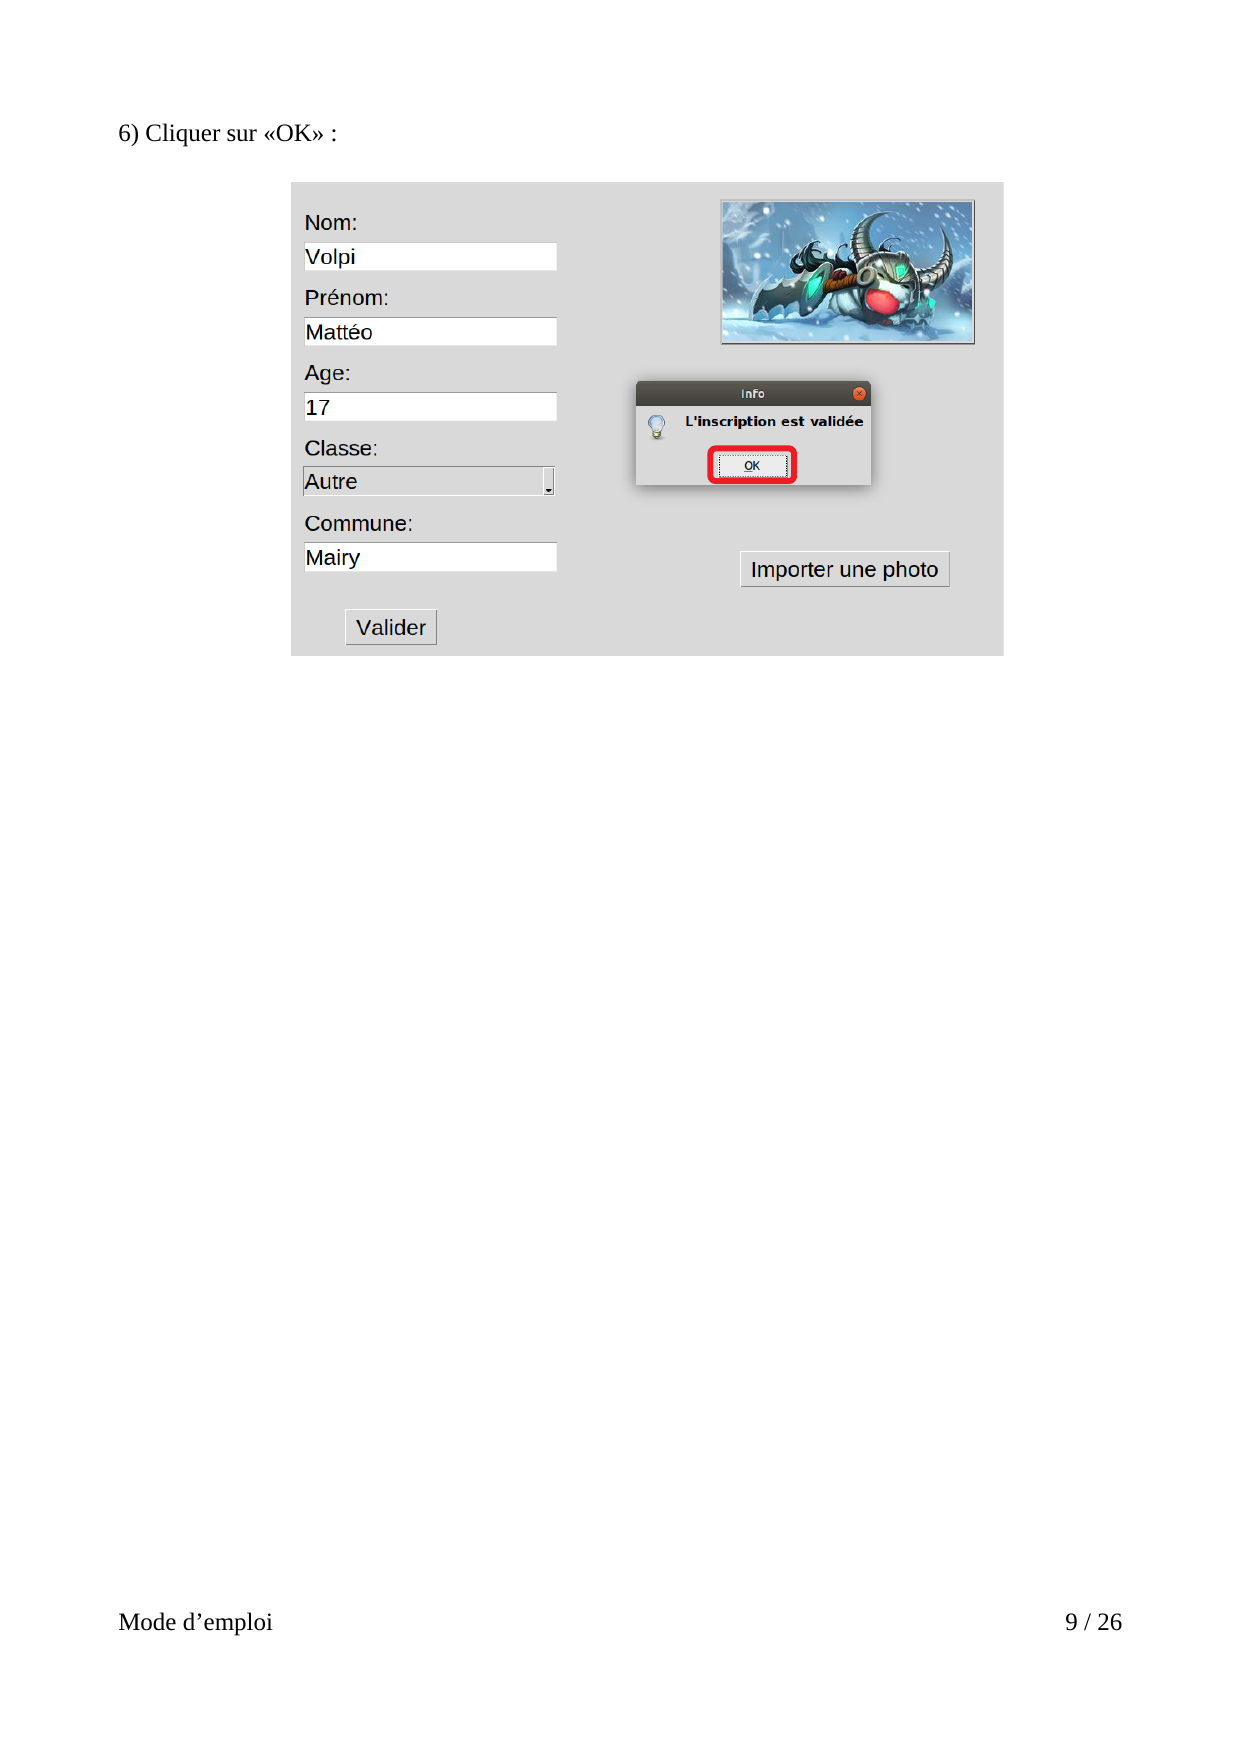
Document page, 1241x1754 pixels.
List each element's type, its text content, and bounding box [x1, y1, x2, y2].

text 6) Cliquer sur «OK» : [118, 118, 1122, 147]
